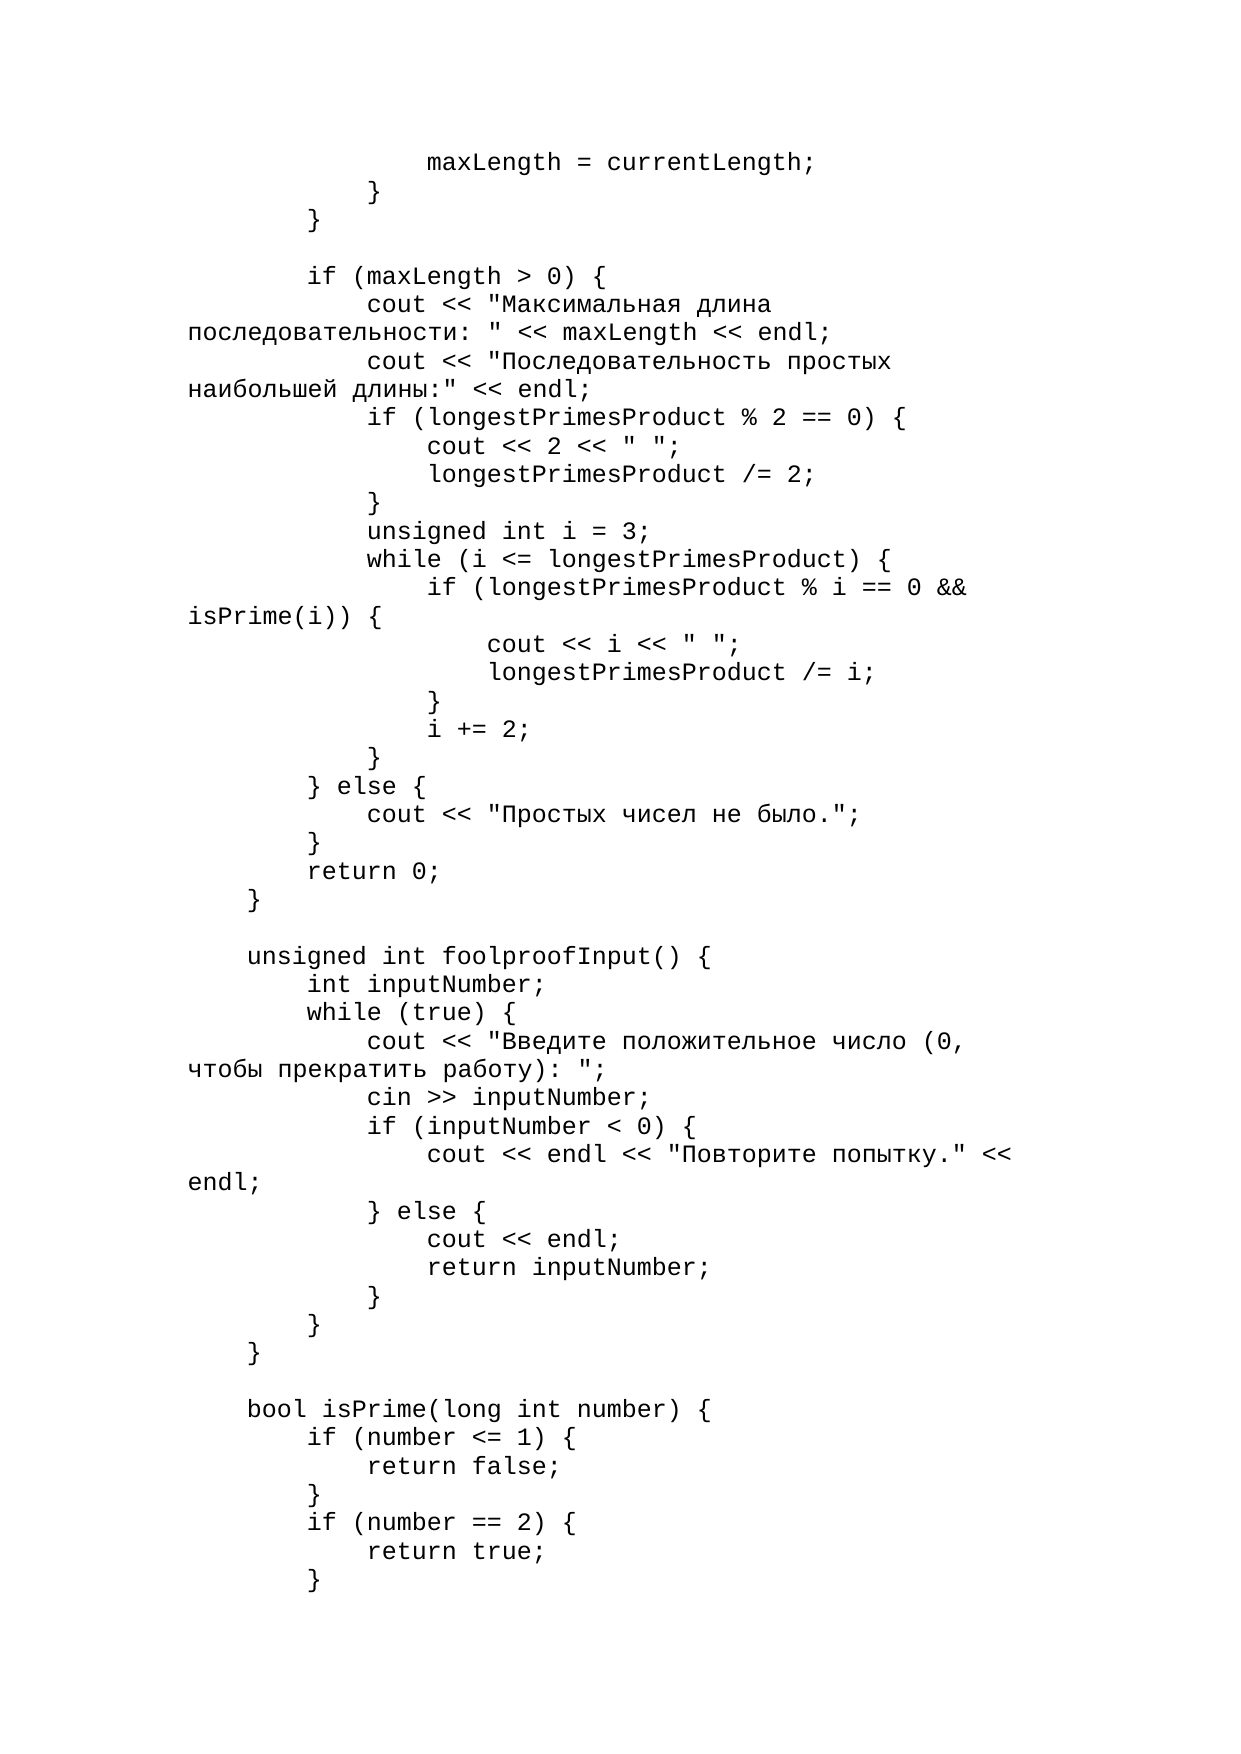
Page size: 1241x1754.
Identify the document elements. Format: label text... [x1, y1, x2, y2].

text if (maxLength > 0) { [187, 263, 1053, 292]
text while (true) { [187, 1000, 1053, 1028]
text cout << "Простых чисел не было."; [187, 802, 1053, 830]
text } [187, 830, 1053, 858]
text } [187, 1567, 1053, 1595]
text return true; [187, 1538, 1053, 1567]
text cout << endl << "Повторите попытку." << endl; [187, 1142, 1053, 1198]
text return inputNumber; [187, 1255, 1053, 1283]
text } [187, 688, 1053, 717]
text int inputNumber; [187, 972, 1053, 1000]
text cout << 2 << " "; [187, 433, 1053, 462]
text if (number <= 1) { [187, 1425, 1053, 1453]
text } else { [187, 773, 1053, 802]
text } [187, 1482, 1053, 1510]
text } [187, 1340, 1053, 1368]
text if (number == 2) { [187, 1510, 1053, 1538]
text while (i <= longestPrimesProduct) { [187, 547, 1053, 575]
text } [187, 490, 1053, 518]
text return false; [187, 1453, 1053, 1482]
text longestPrimesProduct /= 2; [187, 462, 1053, 490]
text cout << "Последовательность простых наибольшей длины:" << endl; [187, 348, 1053, 405]
text longestPrimesProduct /= i; [187, 660, 1053, 688]
text i += 2; [187, 717, 1053, 745]
text cout << "Максимальная длина последовательности: " << maxLength << endl; [187, 292, 1053, 348]
text } [187, 745, 1053, 773]
text bool isPrime(long int number) { [187, 1397, 1053, 1425]
text unsigned int foolproofInput() { [187, 943, 1053, 972]
text cout << i << " "; [187, 632, 1053, 660]
text } [187, 207, 1053, 235]
text } [187, 1283, 1053, 1312]
text unsigned int i = 3; [187, 518, 1053, 547]
text cout << "Введите положительное число (0, чтобы прекратить работу): "; [187, 1028, 1053, 1085]
text cin >> inputNumber; [187, 1085, 1053, 1113]
text } else { [187, 1198, 1053, 1227]
text maxLength = currentLength; [187, 150, 1053, 178]
text } [187, 887, 1053, 915]
text } [187, 178, 1053, 207]
text cout << endl; [187, 1227, 1053, 1255]
text } [187, 1312, 1053, 1340]
text if (inputNumber < 0) { [187, 1113, 1053, 1142]
text if (longestPrimesProduct % i == 0 && isPrime(i)) { [187, 575, 1053, 632]
text return 0; [187, 858, 1053, 887]
text if (longestPrimesProduct % 2 == 0) { [187, 405, 1053, 433]
